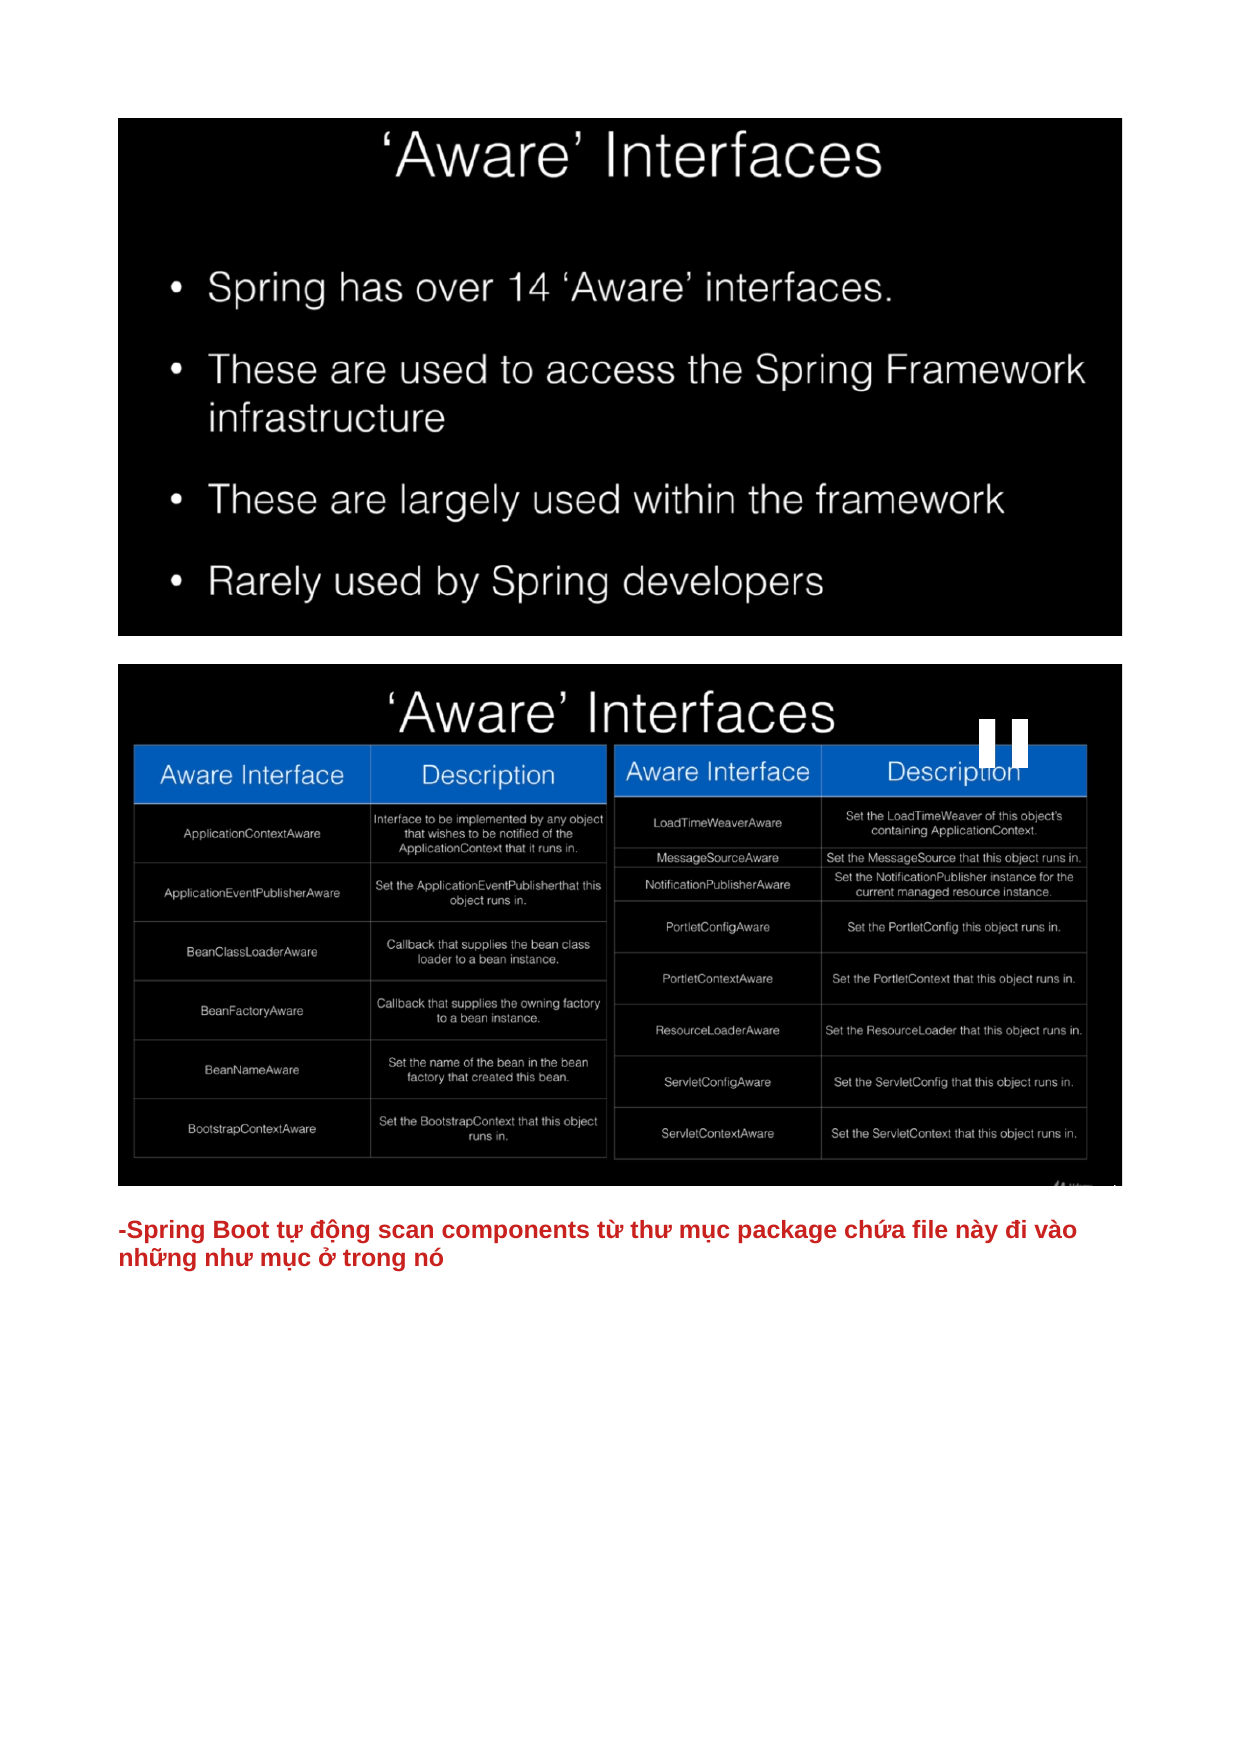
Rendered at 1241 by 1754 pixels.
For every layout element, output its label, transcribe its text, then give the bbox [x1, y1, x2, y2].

picture [118, 664, 1123, 1186]
picture [118, 118, 1123, 636]
text -Spring Boot tự động scan components từ thư mục package chứa file này đi vào những như mục ở trong nó [118, 1215, 1122, 1272]
